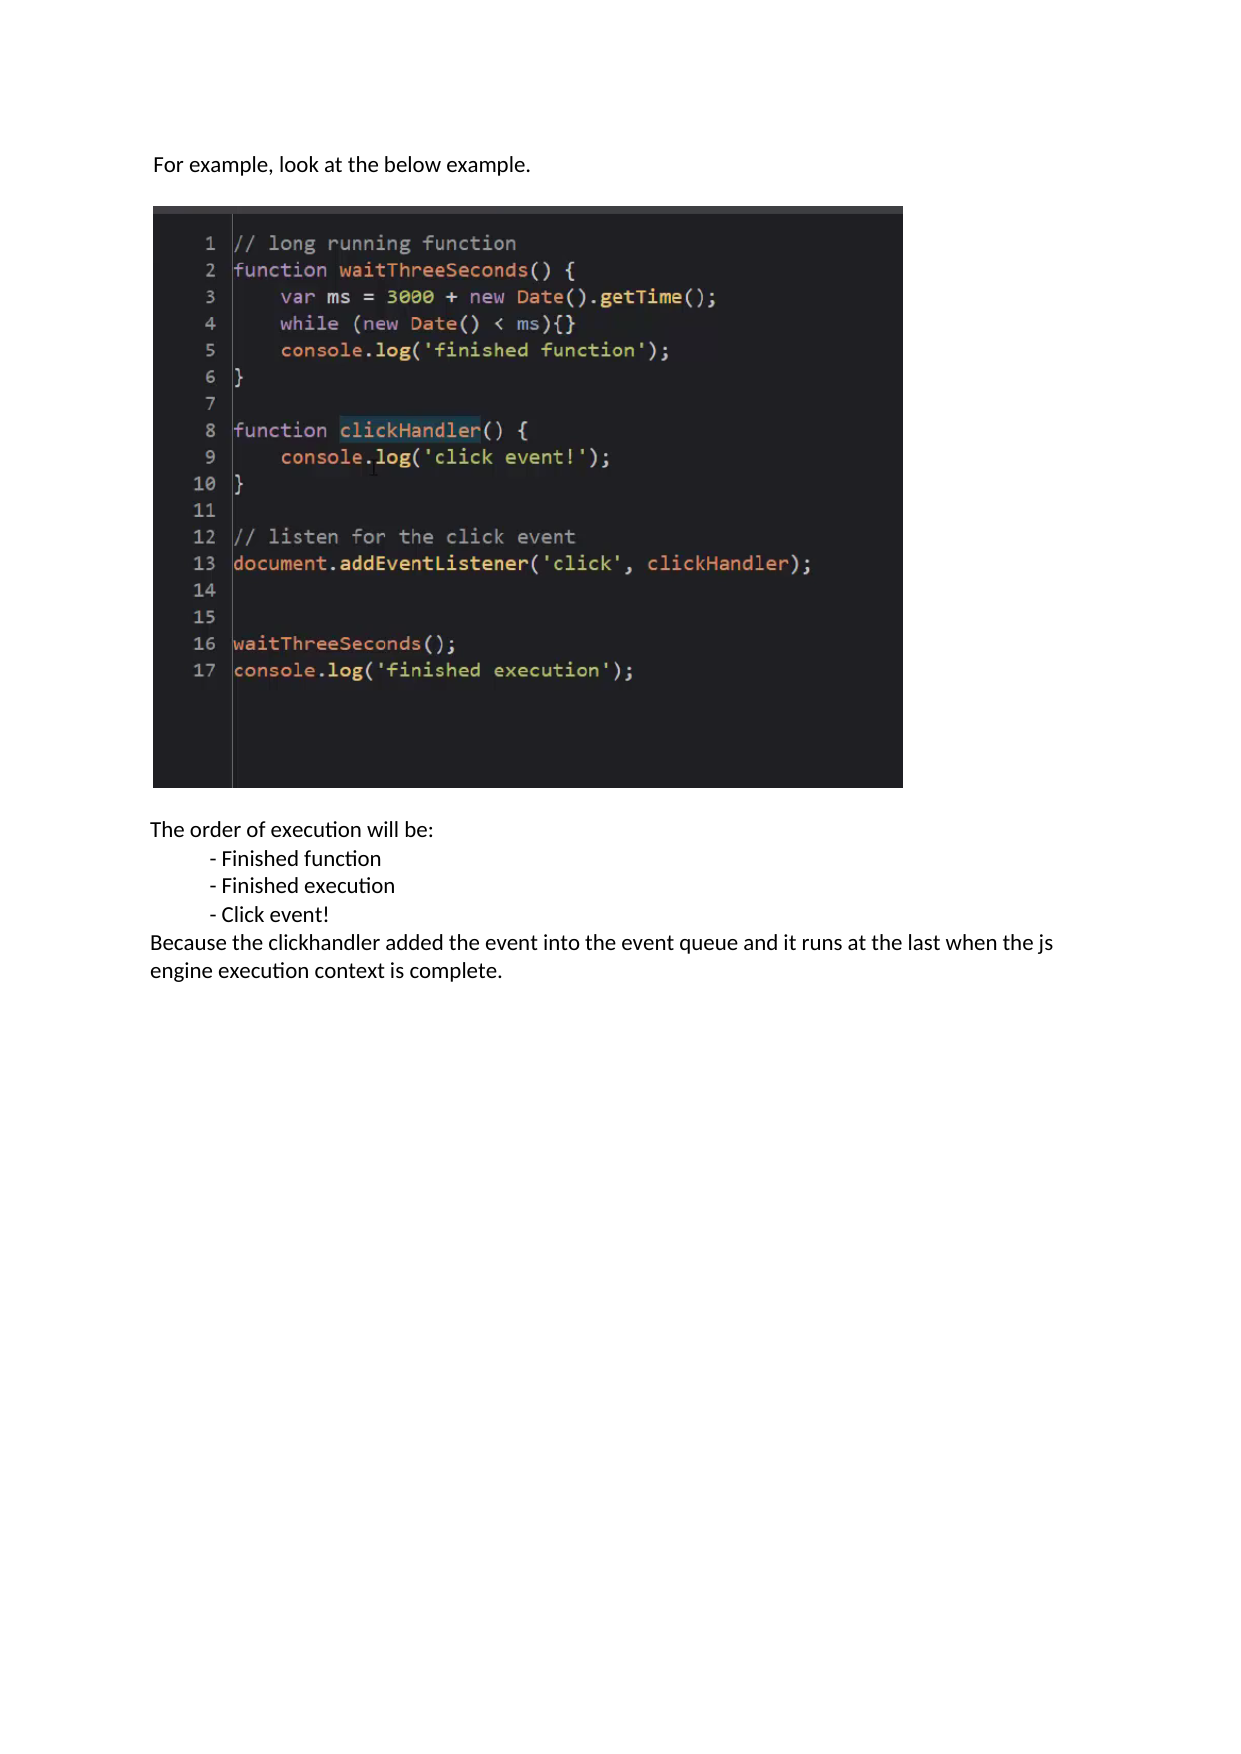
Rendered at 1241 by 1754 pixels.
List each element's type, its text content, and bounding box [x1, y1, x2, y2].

picture [153, 206, 903, 788]
text - Finished execution [209, 872, 1090, 900]
list The order of execution will be: [150, 816, 1090, 844]
text Because the clickhandler added the event into the event queue and it runs at the last when the js engine execution context is complete. [150, 928, 1090, 984]
text For example, look at the below example. [153, 150, 1090, 178]
text - Click event! [209, 900, 1090, 928]
text - Finished function [209, 844, 1090, 872]
